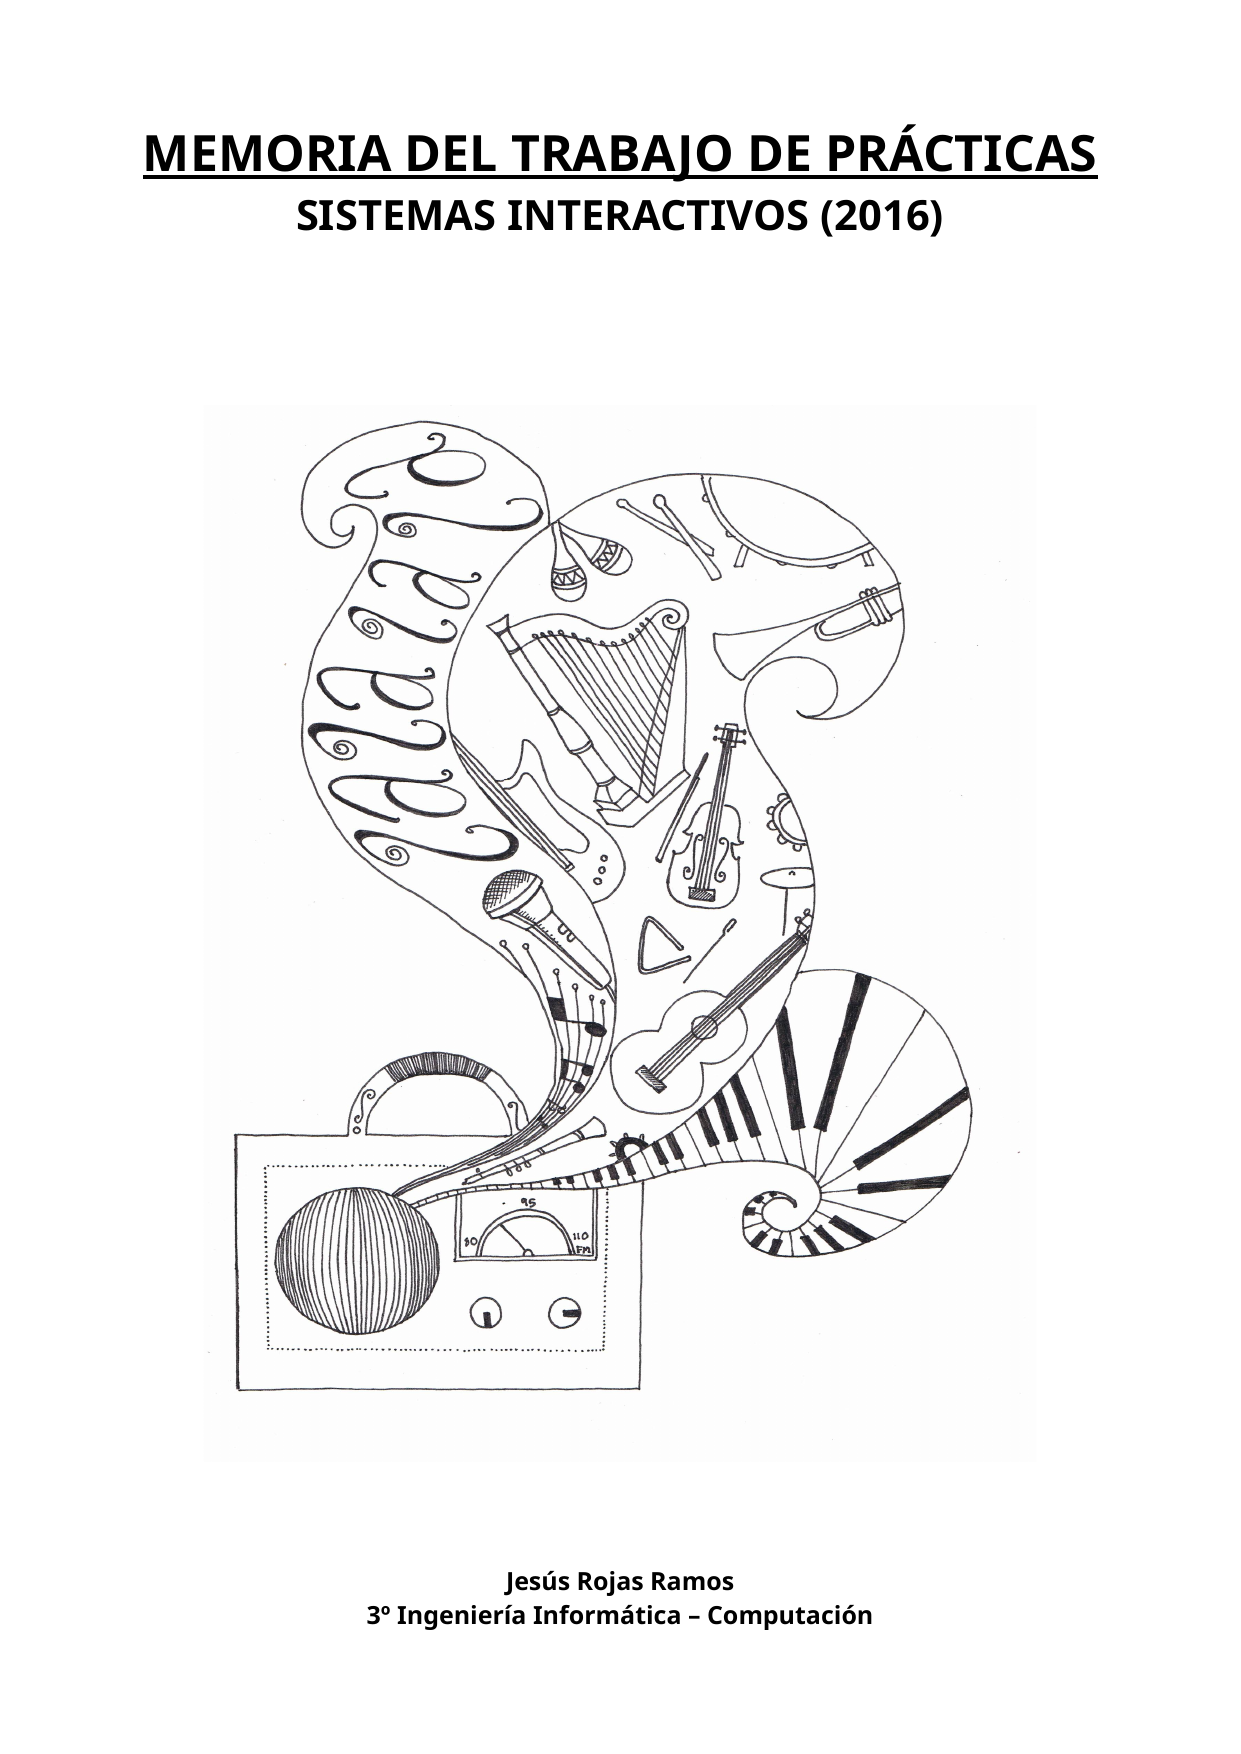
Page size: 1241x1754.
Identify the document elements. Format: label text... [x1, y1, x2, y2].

text MEMORIA DEL TRABAJO DE PRÁCTICAS [118, 118, 1122, 186]
text SISTEMAS INTERACTIVOS (2016) [118, 186, 1122, 243]
picture [203, 405, 1037, 1462]
text 3º Ingeniería Informática – Computación [118, 1598, 1122, 1632]
text Jesús Rojas Ramos [118, 1564, 1122, 1598]
